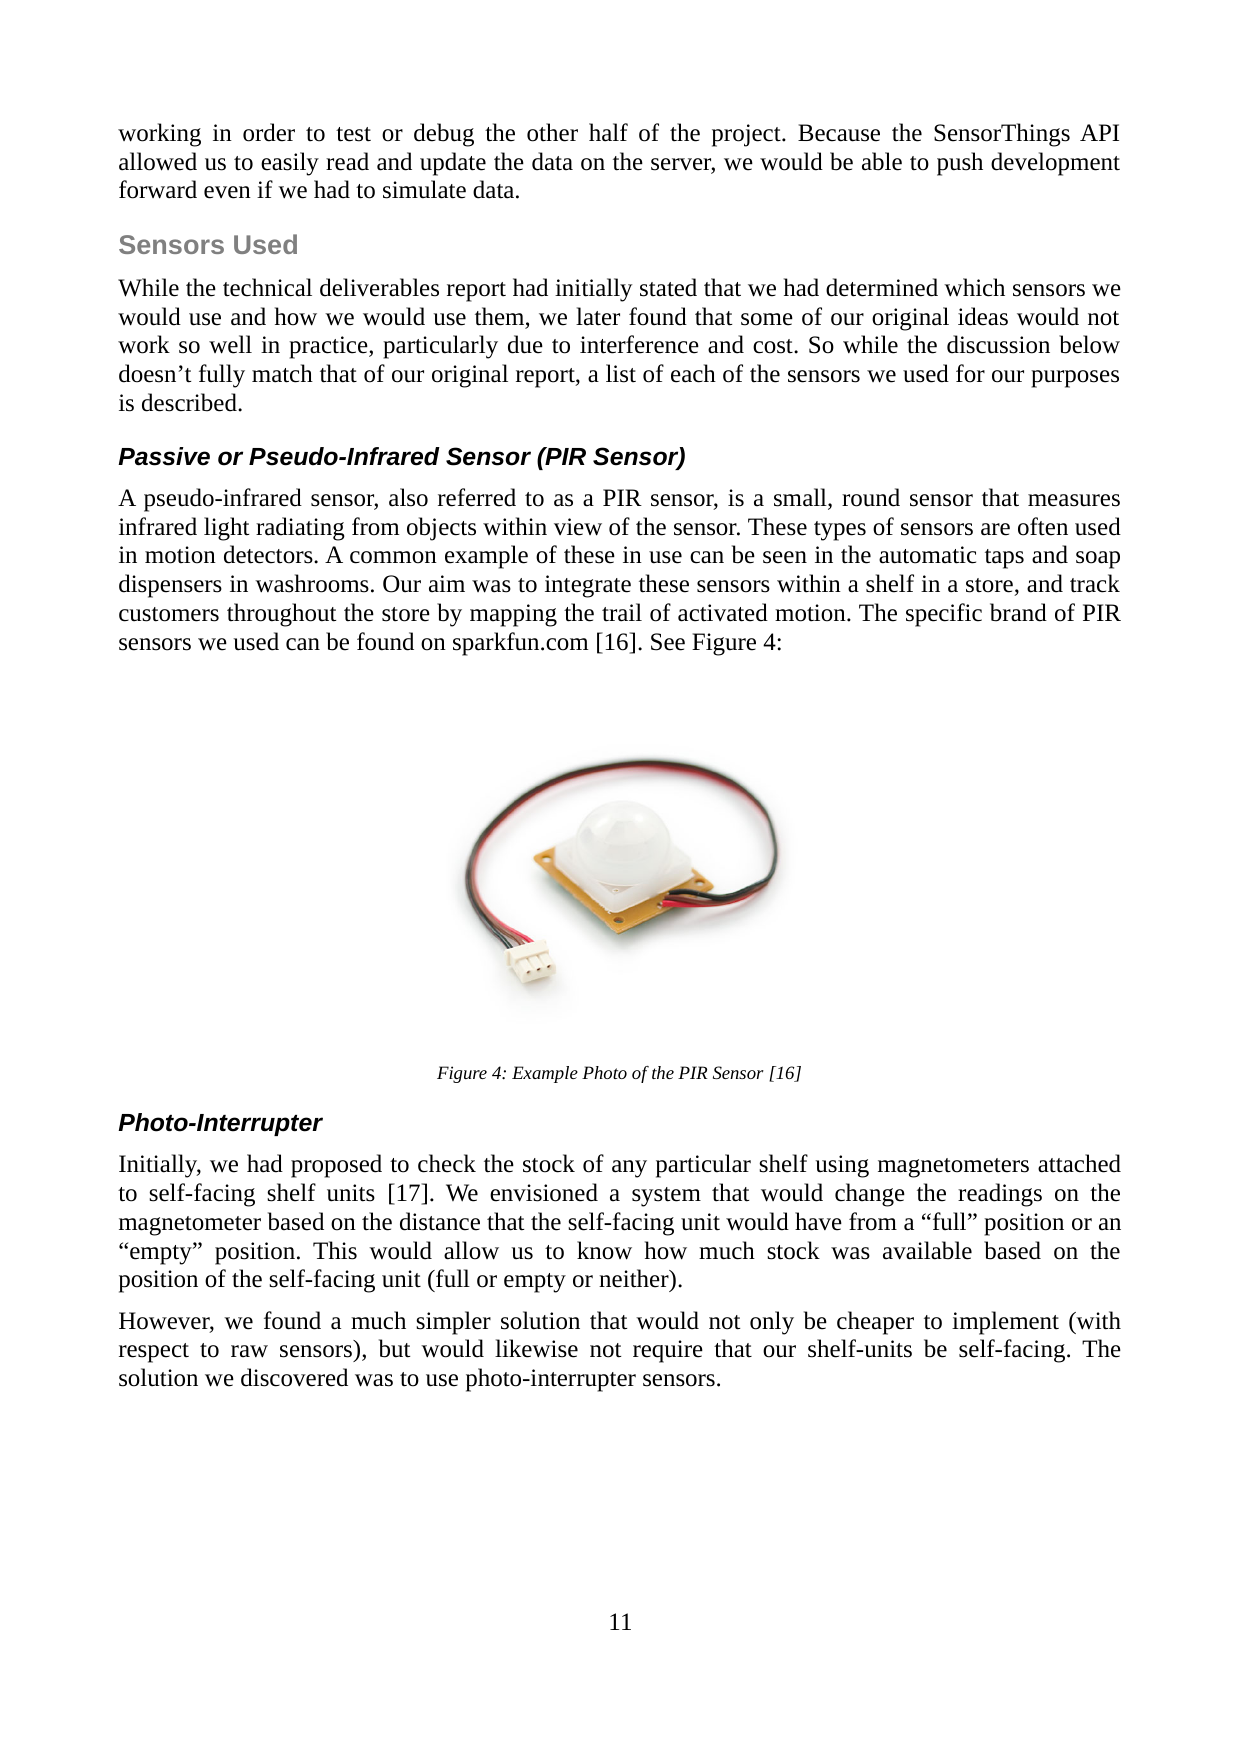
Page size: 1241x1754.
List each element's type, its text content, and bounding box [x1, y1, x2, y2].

text working in order to test or debug the other half of the project. Because the SensorThings API allowed us to easily read and update the data on the server, we would be able to push development forward even if we had to simulate data. [118, 118, 1122, 204]
subtitle Photo-Interrupter [118, 1108, 1122, 1137]
picture [429, 680, 811, 1062]
text While the technical deliverables report had initially stated that we had determined which sensors we would use and how we would use them, we later found that some of our original ideas would not work so well in practice, particularly due to interference and cost. So while the discussion below doesn’t fully match that of our original report, a list of each of the sensors we used for our purposes is described. [118, 273, 1122, 417]
text Figure 4: Example Photo of the PIR Sensor [16] [429, 1062, 811, 1083]
subtitle Sensors Used [118, 229, 1122, 261]
text However, we found a much simpler solution that would not only be cheaper to implement (with respect to raw sensors), but would likewise not require that our shelf-units be self-facing. The solution we discovered was to use photo-interrupter sensors. [118, 1306, 1122, 1392]
subtitle Passive or Pseudo-Infrared Sensor (PIR Sensor) [118, 442, 1122, 470]
text Initially, we had proposed to check the stock of any particular shelf using magnetometers attached to self-facing shelf units [17]. We envisioned a system that would change the readings on the magnetometer based on the distance that the self-facing unit would have from a “full” position or an “empty” position. This would allow us to know how much stock was available based on the position of the self-facing unit (full or empty or neither). [118, 1149, 1122, 1293]
text A pseudo-infrared sensor, also referred to as a PIR sensor, is a small, round sensor that measures infrared light radiating from objects within view of the sensor. These types of sensors are often used in motion detectors. A common example of these in use can be seen in the automatic taps and soap dispensers in washrooms. Our aim was to integrate these sensors within a shelf in a store, and track customers throughout the store by mapping the trail of activated motion. The specific brand of PIR sensors we used can be found on sparkfun.com [16]. See Figure 4: [118, 483, 1122, 655]
